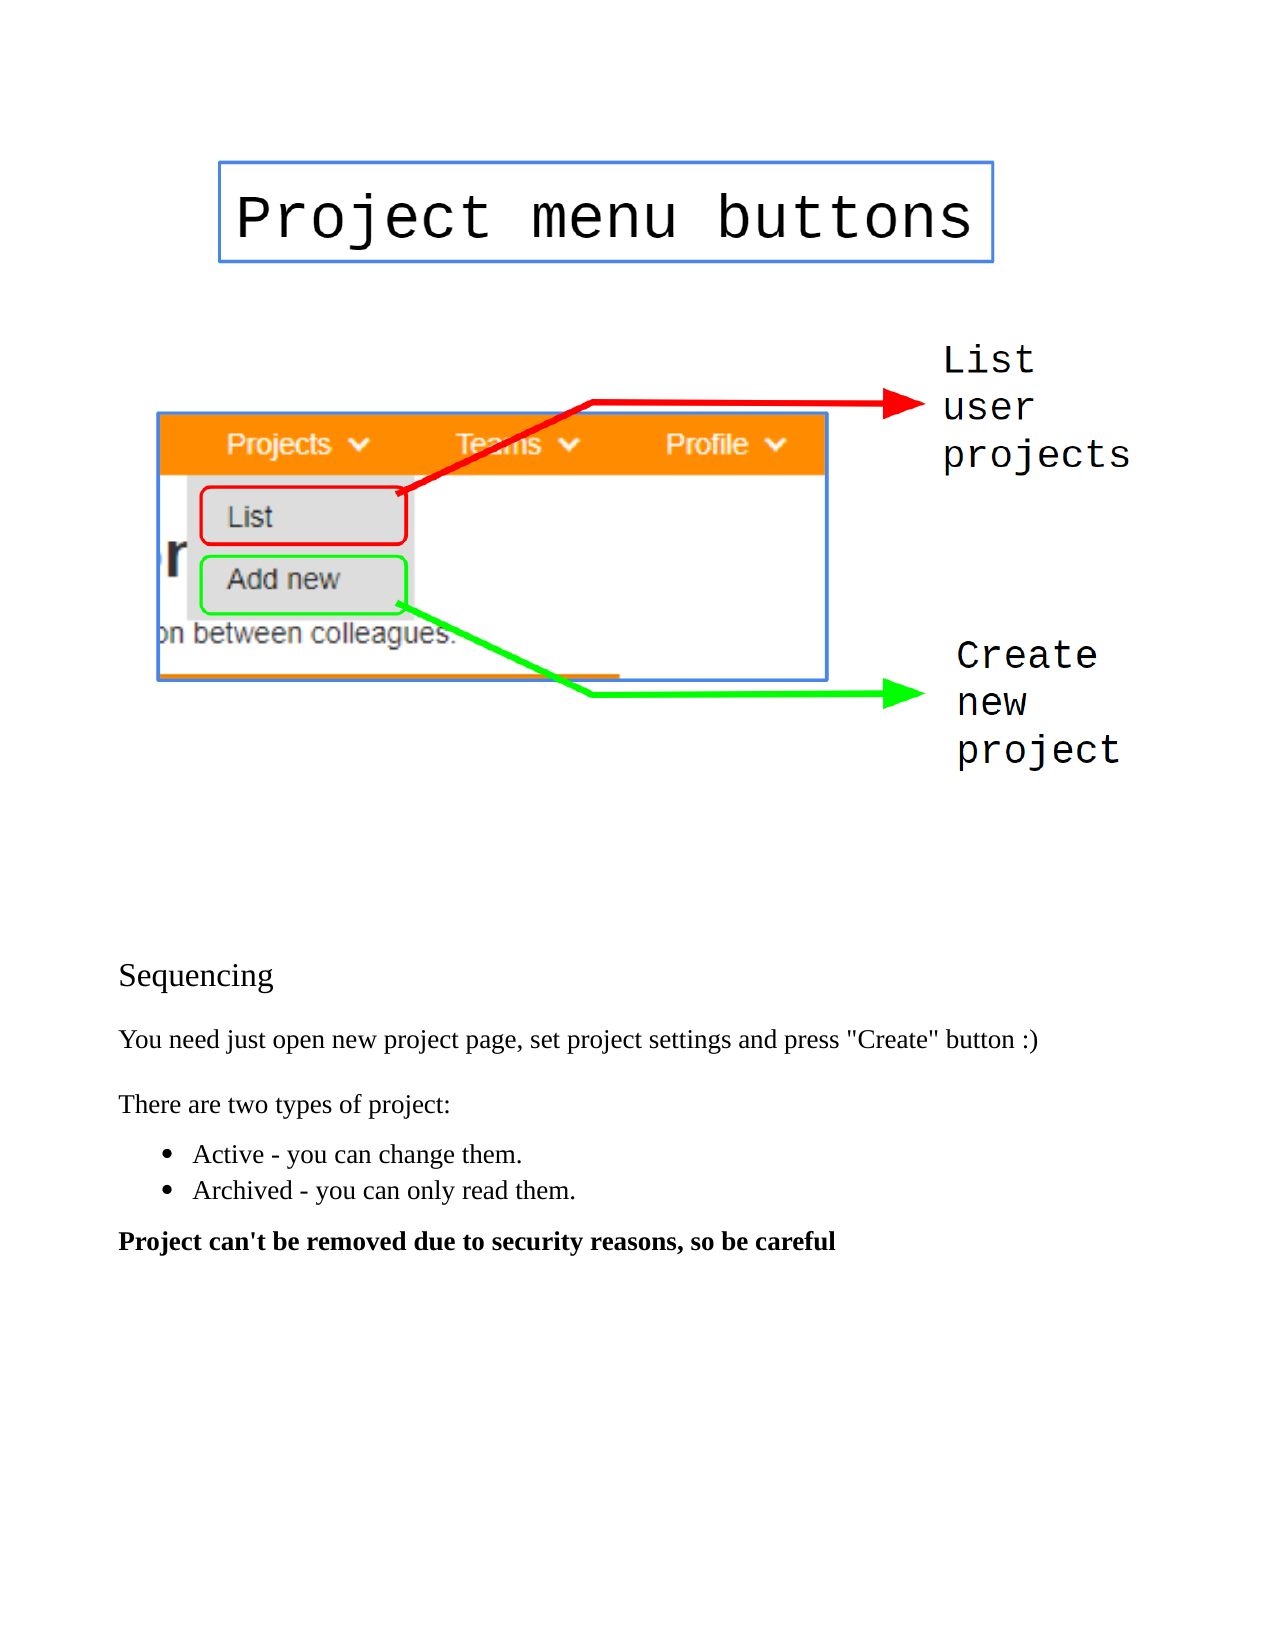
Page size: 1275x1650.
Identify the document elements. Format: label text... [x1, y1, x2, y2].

list Archived - you can only read them. [162, 1174, 1157, 1206]
picture [118, 118, 1157, 782]
text Project can't be removed due to security reasons, so be careful [118, 1225, 1157, 1256]
list Active - you can change them. [162, 1138, 1157, 1170]
text You need just open new project page, set project settings and press "Create" button :) [118, 1023, 1157, 1054]
text There are two types of project: [118, 1088, 1157, 1119]
text Sequencing [118, 955, 1157, 993]
